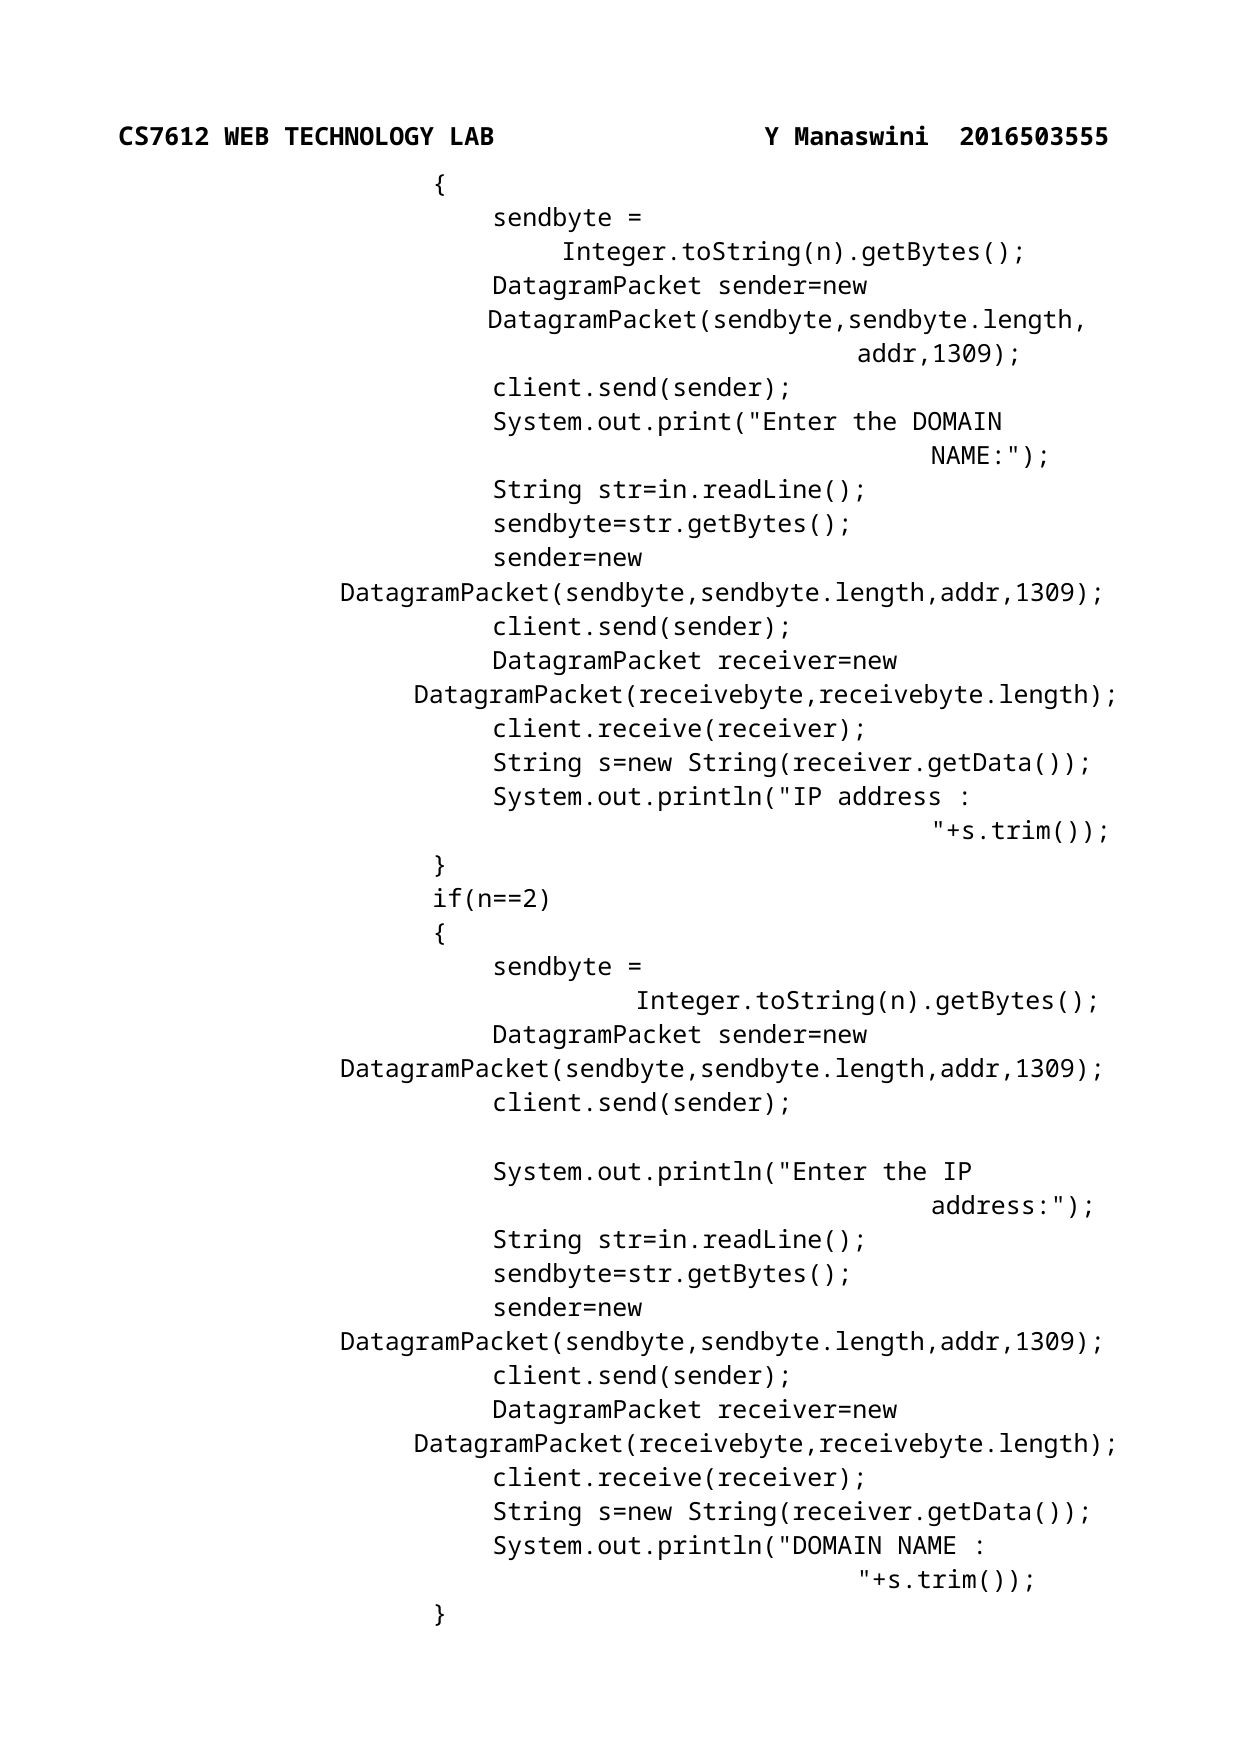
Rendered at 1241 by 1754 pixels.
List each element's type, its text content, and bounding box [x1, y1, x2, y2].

text } [192, 847, 1122, 881]
text client.receive(receiver); [192, 710, 1122, 744]
text sendbyte=str.getBytes(); [192, 506, 1122, 540]
text client.receive(receiver); [192, 1460, 1122, 1494]
text System.out.print("Enter the DOMAIN NAME:"); [192, 404, 1122, 472]
text System.out.println("IP address : "+s.trim()); [192, 778, 1122, 847]
text { [192, 165, 1122, 199]
text sender=new DatagramPacket(sendbyte,sendbyte.length,addr,1309); [192, 540, 1122, 608]
text String str=in.readLine(); [192, 1221, 1122, 1255]
text DatagramPacket receiver=new DatagramPacket(receivebyte,receivebyte.length); [192, 642, 1122, 710]
text String s=new String(receiver.getData()); [192, 1494, 1122, 1528]
text client.send(sender); [192, 608, 1122, 642]
text if(n==2) [192, 881, 1122, 915]
text sender=new DatagramPacket(sendbyte,sendbyte.length,addr,1309); [192, 1289, 1122, 1358]
text } [192, 1596, 1122, 1630]
text System.out.println("DOMAIN NAME : "+s.trim()); [192, 1528, 1122, 1596]
text DatagramPacket receiver=new DatagramPacket(receivebyte,receivebyte.length); [192, 1392, 1122, 1460]
text sendbyte = Integer.toString(n).getBytes(); [192, 199, 1122, 268]
text client.send(sender); [192, 1085, 1122, 1119]
text DatagramPacket sender=new DatagramPacket(sendbyte,sendbyte.length,addr,1309); [192, 1017, 1122, 1085]
text sendbyte = Integer.toString(n).getBytes(); [192, 949, 1122, 1017]
text client.send(sender); [192, 370, 1122, 404]
text { [192, 915, 1122, 949]
text DatagramPacket sender=new DatagramPacket(sendbyte,sendbyte.length, addr,1309); [192, 268, 1122, 370]
text sendbyte=str.getBytes(); [192, 1255, 1122, 1289]
text System.out.println("Enter the IP address:"); [192, 1153, 1122, 1221]
text String s=new String(receiver.getData()); [192, 744, 1122, 778]
text String str=in.readLine(); [192, 472, 1122, 506]
text client.send(sender); [192, 1358, 1122, 1392]
